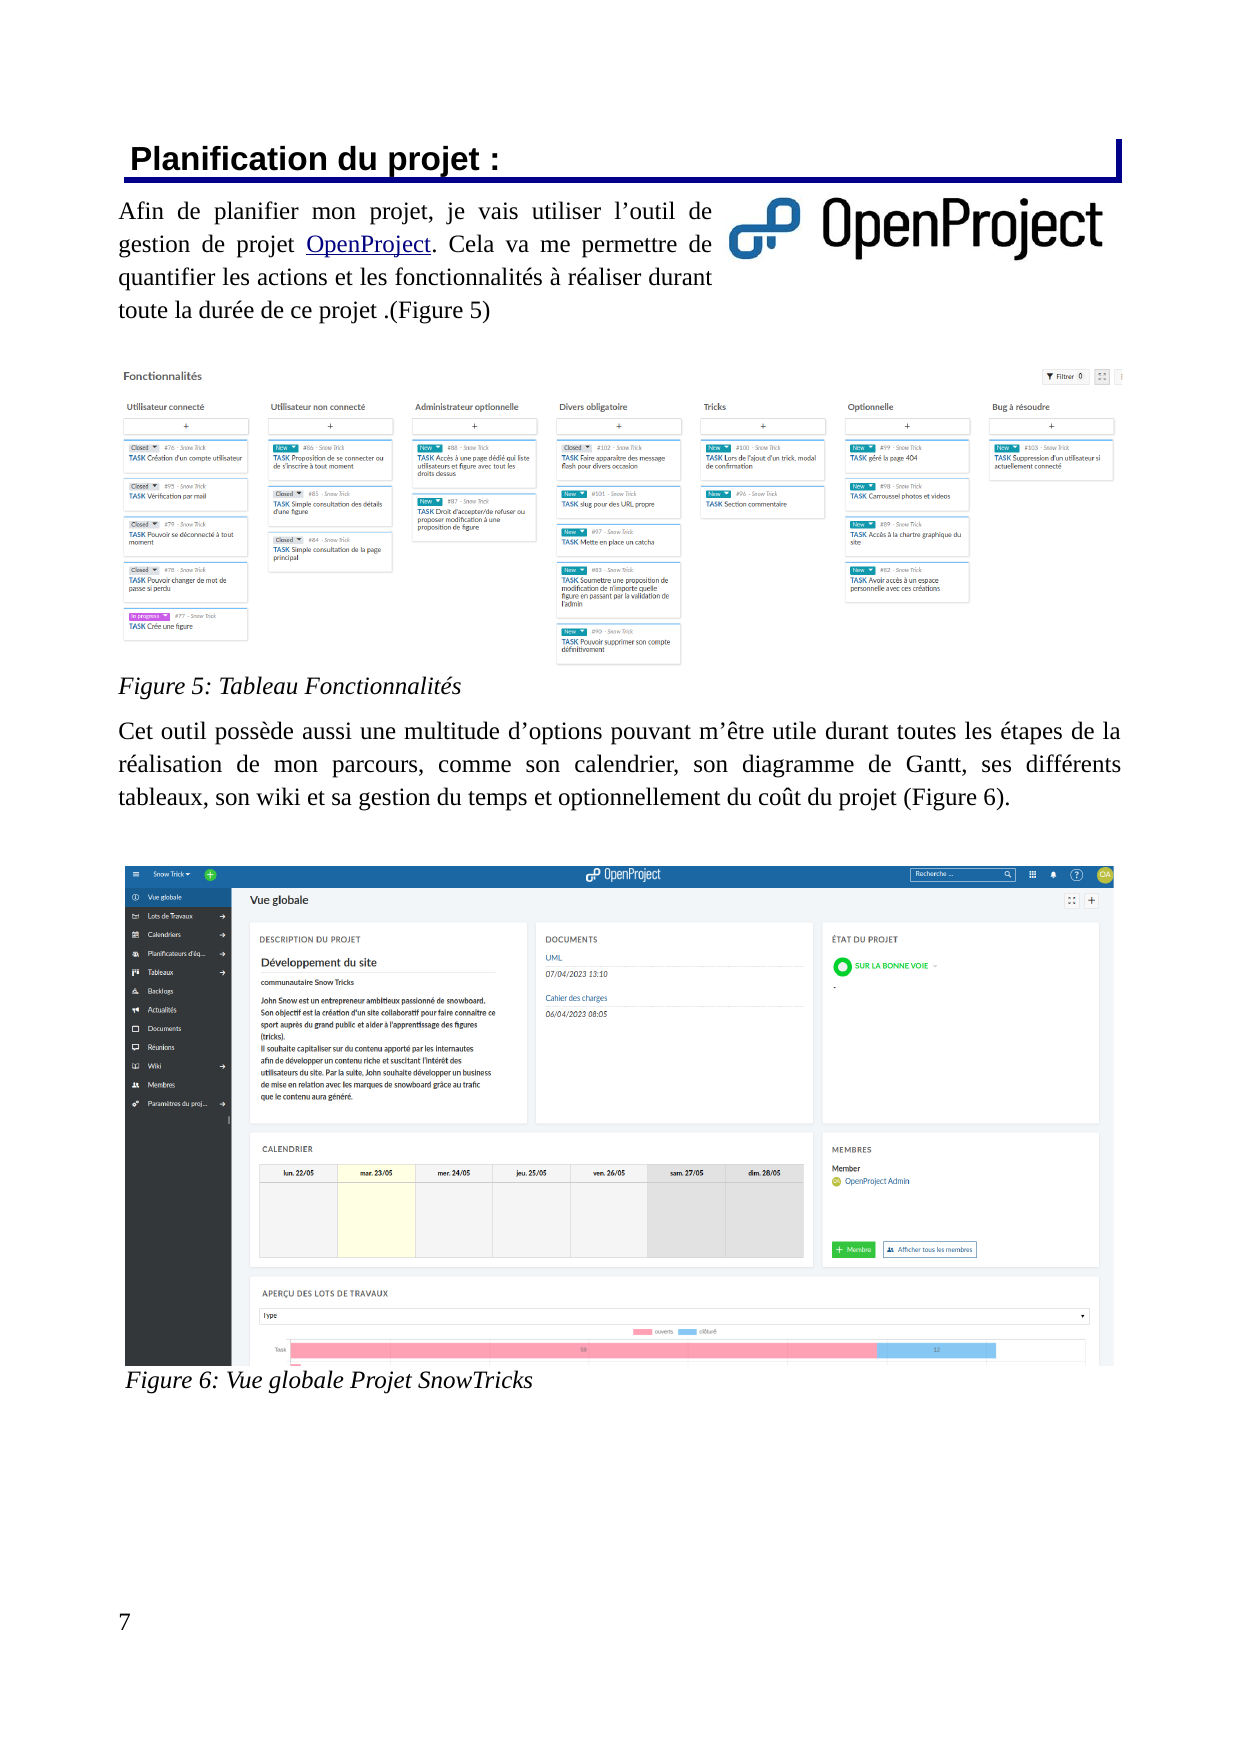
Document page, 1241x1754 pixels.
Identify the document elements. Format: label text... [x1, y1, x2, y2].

picture [125, 866, 1114, 1366]
subtitle Planification du projet : [118, 139, 1116, 177]
text Figure 5: Tableau Fonctionnalités [118, 672, 1122, 700]
text [125, 841, 1114, 866]
text Figure 6: Vue globale Projet SnowTricks [125, 1366, 1114, 1394]
text Cet outil possède aussi une multitude d’options pouvant m’être utile durant toutes les étapes de la réalisation de mon parcours, comme son calendrier, son diagramme de Gantt, ses différents tableaux, son wiki et sa gestion du temps et optionnellement du coût du projet (Figure 6). [118, 700, 1122, 811]
picture [724, 192, 1107, 265]
text [118, 342, 1122, 366]
text Afin de planifier mon projet, je vais utiliser l’outil de gestion de projet OpenProject. Cela va me permettre de quantifier les actions et les fonctionnalités à réaliser durant toute la durée de ce projet .(Figure 5) [118, 196, 1122, 324]
picture [118, 366, 1123, 672]
